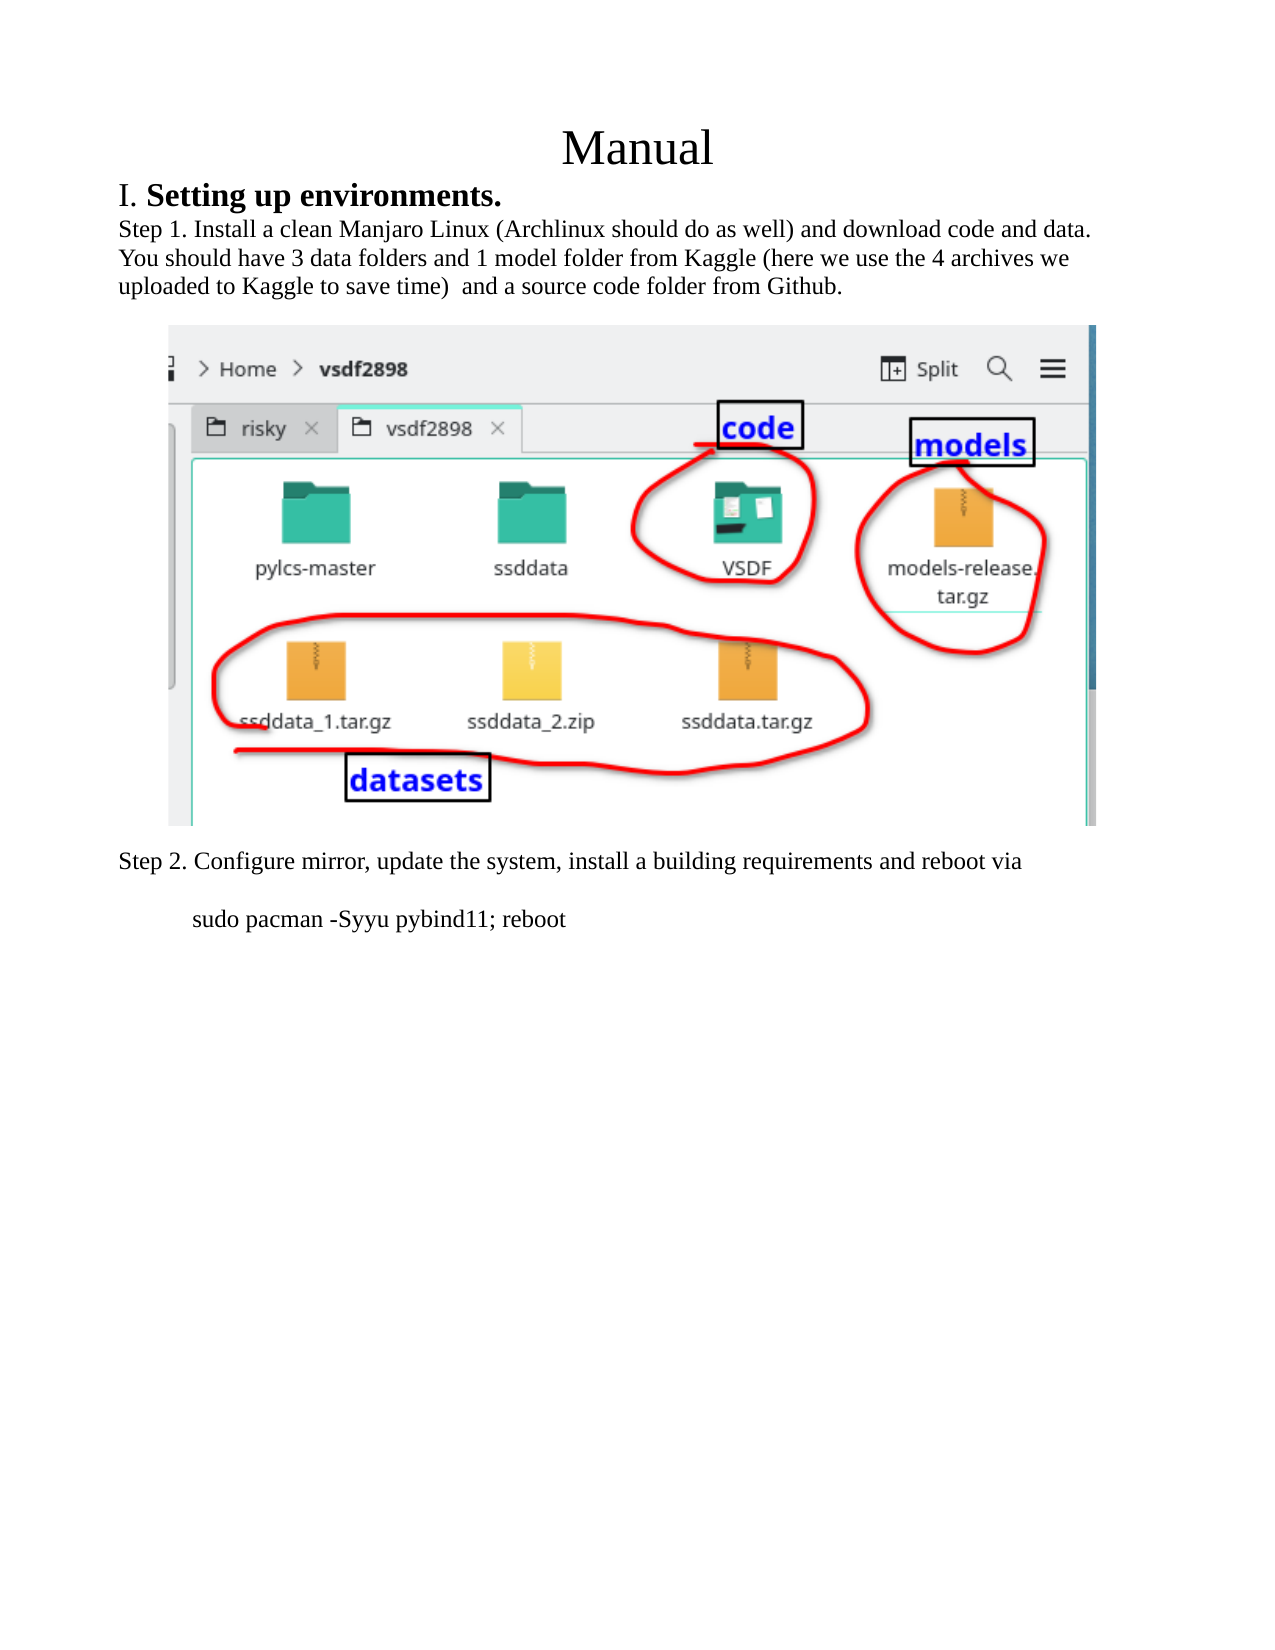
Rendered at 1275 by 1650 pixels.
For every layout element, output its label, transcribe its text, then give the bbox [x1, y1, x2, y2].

text You should have 3 data folders and 1 model folder from Kaggle (here we use the 4 archives we uploaded to Kaggle to save time) and a source code folder from Github. [118, 243, 1157, 300]
text sudo pacman -Syyu pybind11; reboot [118, 904, 1157, 933]
picture [168, 325, 1097, 826]
text Step 2. Configure mirror, update the system, install a building requirements and reboot via [118, 846, 1157, 875]
text I. Setting up environments. [118, 176, 1157, 214]
text Step 1. Install a clean Manjaro Linux (Archlinux should do as well) and download code and data. [118, 214, 1157, 243]
text Manual [118, 118, 1157, 176]
